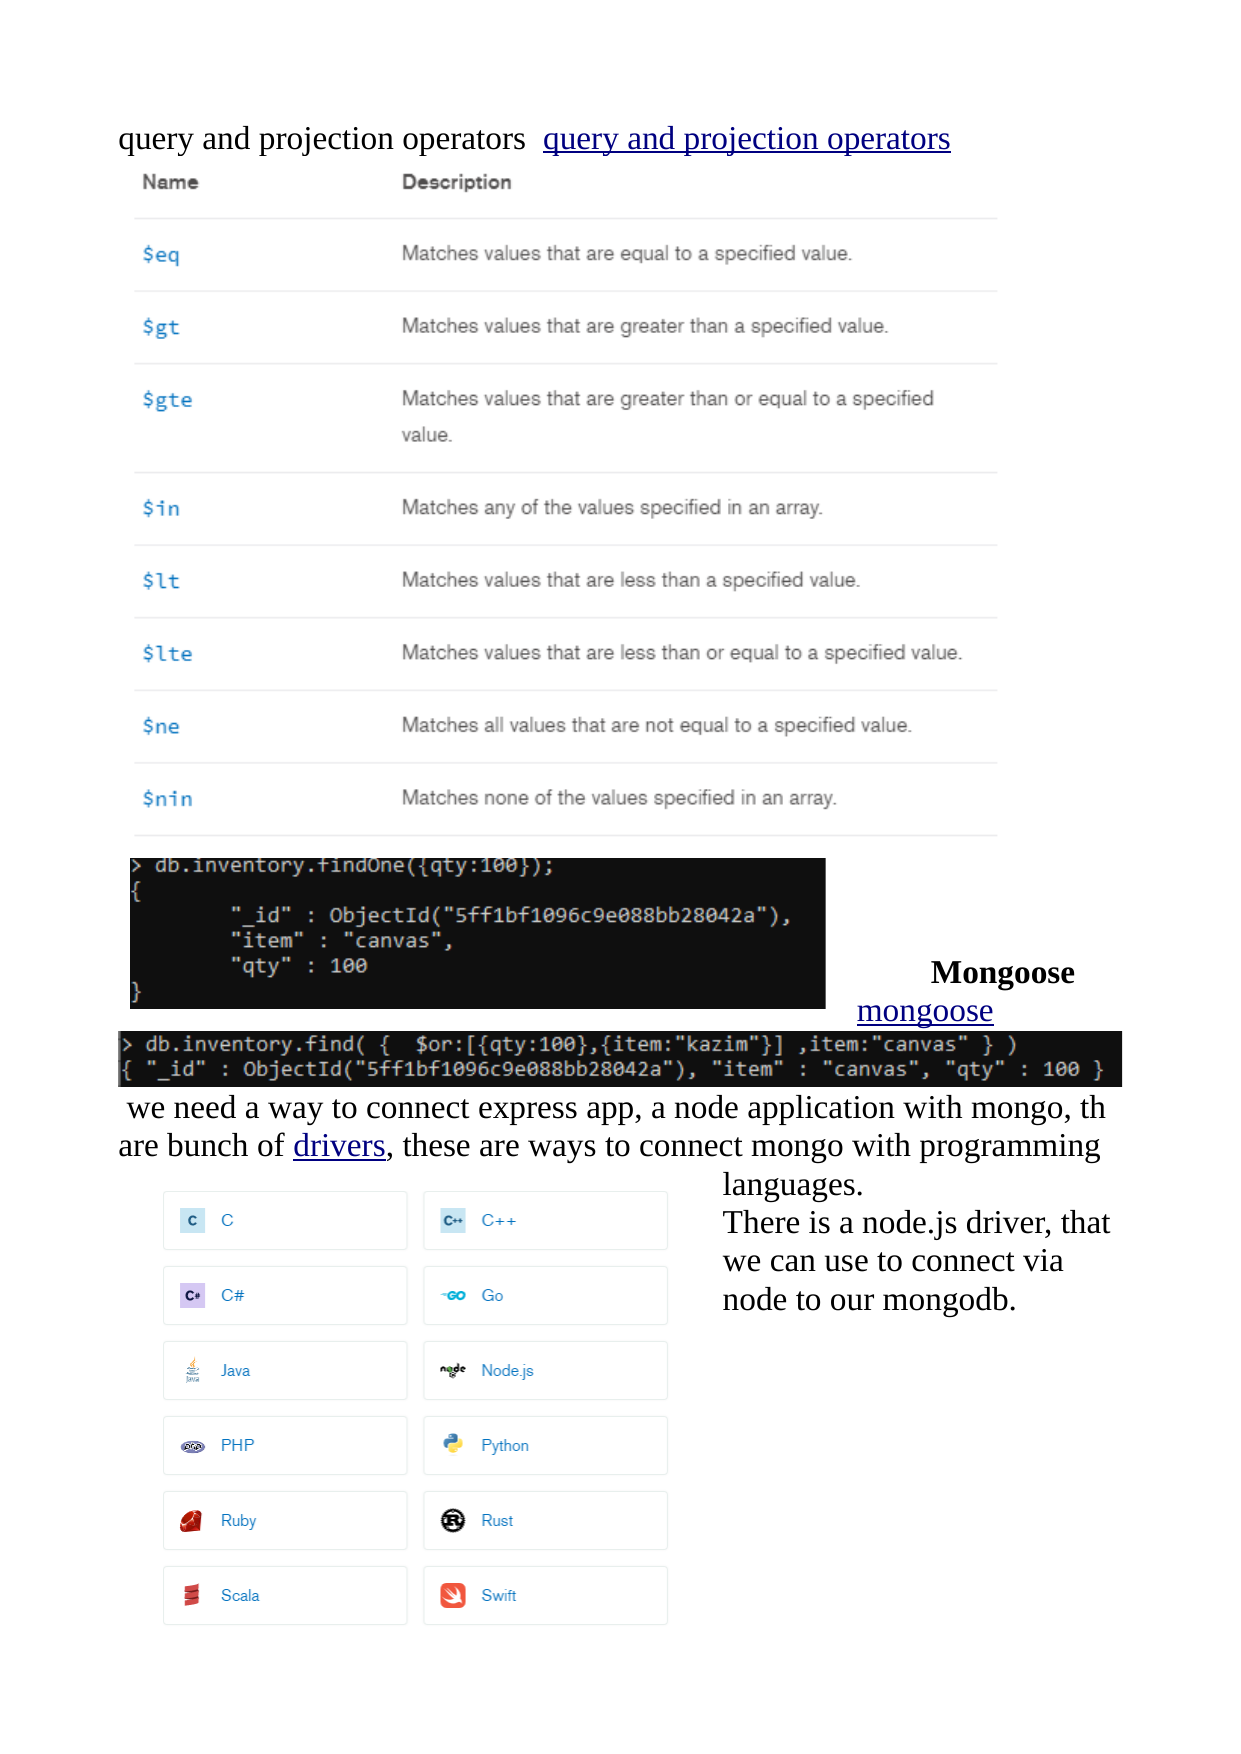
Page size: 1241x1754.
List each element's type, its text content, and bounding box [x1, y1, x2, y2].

text we need a way to connect express app, a node application with mongo, th [118, 1087, 1122, 1125]
text are bunch of drivers, these are ways to connect mongo with programming languages. [118, 1125, 1122, 1202]
text query and projection operators query and projection operators [118, 118, 1122, 156]
text Mongoose mongoose [118, 914, 1122, 1029]
picture [118, 156, 1123, 838]
picture [130, 858, 826, 1009]
text There is a node.js driver, that we can use to connect via node to our mongodb. [723, 1202, 1122, 1317]
text [118, 1202, 142, 1317]
picture [142, 1186, 723, 1632]
picture [118, 1031, 1123, 1087]
